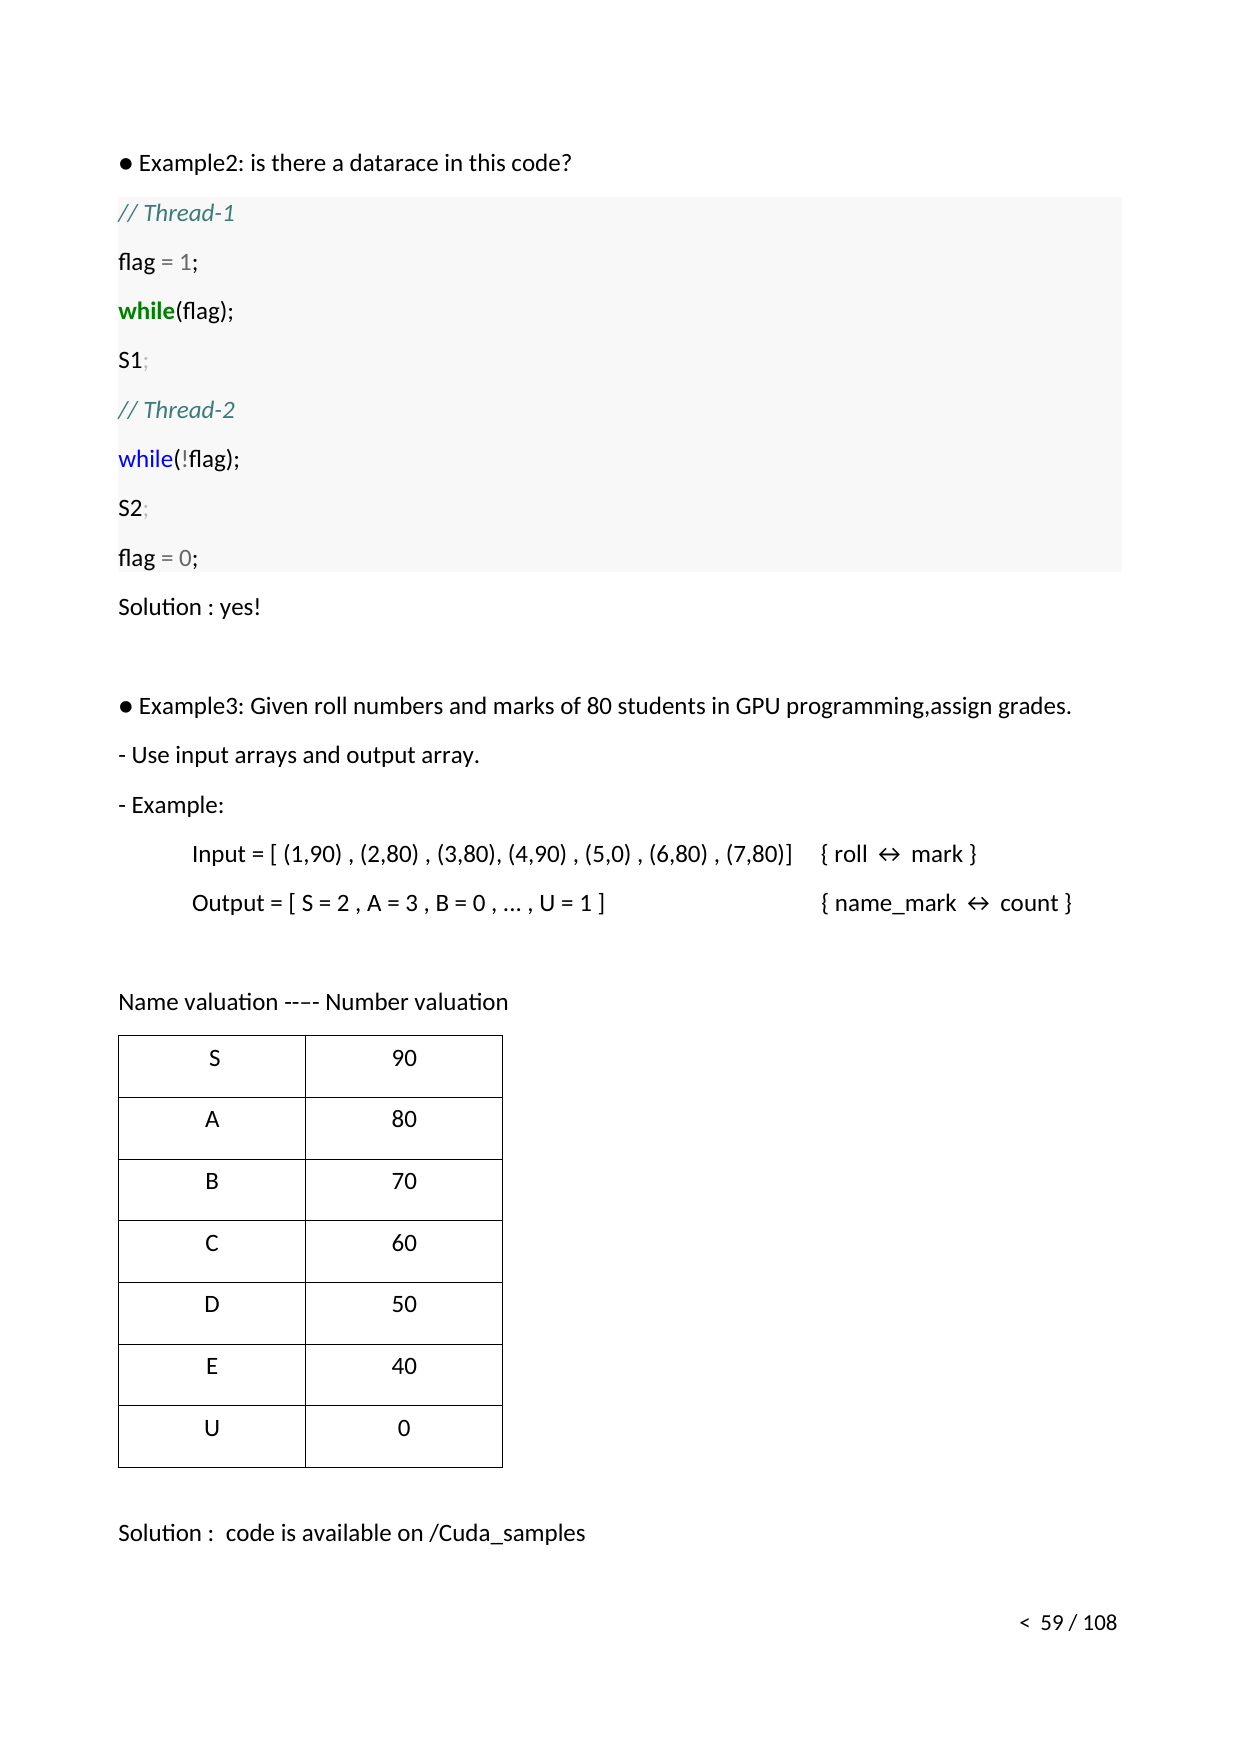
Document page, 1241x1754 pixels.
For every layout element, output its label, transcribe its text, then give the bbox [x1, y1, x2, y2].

table_cell U [119, 1406, 305, 1467]
text S1; [118, 345, 1122, 375]
table_cell 80 [306, 1098, 502, 1158]
text S2; [118, 492, 1122, 523]
text // Thread-1 [118, 197, 1122, 227]
text Output = [ S = 2 , A = 3 , B = 0 , ... , U = 1 ] { name_mark ↔ count } [118, 887, 1122, 918]
text ● Example3: Given roll numbers and marks of 80 students in GPU programming,assign grades. [118, 690, 1122, 721]
text flag = 0; [118, 542, 1122, 572]
table_cell B [119, 1160, 305, 1220]
text Solution : code is available on /Cuda_samples [118, 1517, 1122, 1548]
table_cell 40 [306, 1345, 502, 1405]
text Input = [ (1,90) , (2,80) , (3,80), (4,90) , (5,0) , (6,80) , (7,80)] { roll ↔ mark } [118, 838, 1122, 868]
table_cell E [119, 1345, 305, 1405]
table_cell C [119, 1221, 305, 1282]
text while(flag); [118, 295, 1122, 326]
text Name valuation --–- Number valuation [118, 986, 1122, 1016]
text Solution : yes! [118, 591, 1122, 622]
table_cell D [119, 1283, 305, 1343]
table_cell 0 [306, 1406, 502, 1467]
table_cell 60 [306, 1221, 502, 1282]
text - Use input arrays and output array. [118, 739, 1122, 770]
table_cell 70 [306, 1160, 502, 1220]
text // Thread-2 [118, 394, 1122, 424]
text ● Example2: is there a datarace in this code? [118, 148, 1122, 178]
table_header S [119, 1036, 305, 1097]
text - Example: [118, 789, 1122, 819]
table_cell 50 [306, 1283, 502, 1343]
text flag = 1; [118, 246, 1122, 277]
table_header 90 [306, 1036, 502, 1097]
text while(!flag); [118, 443, 1122, 474]
table_cell A [119, 1098, 305, 1158]
